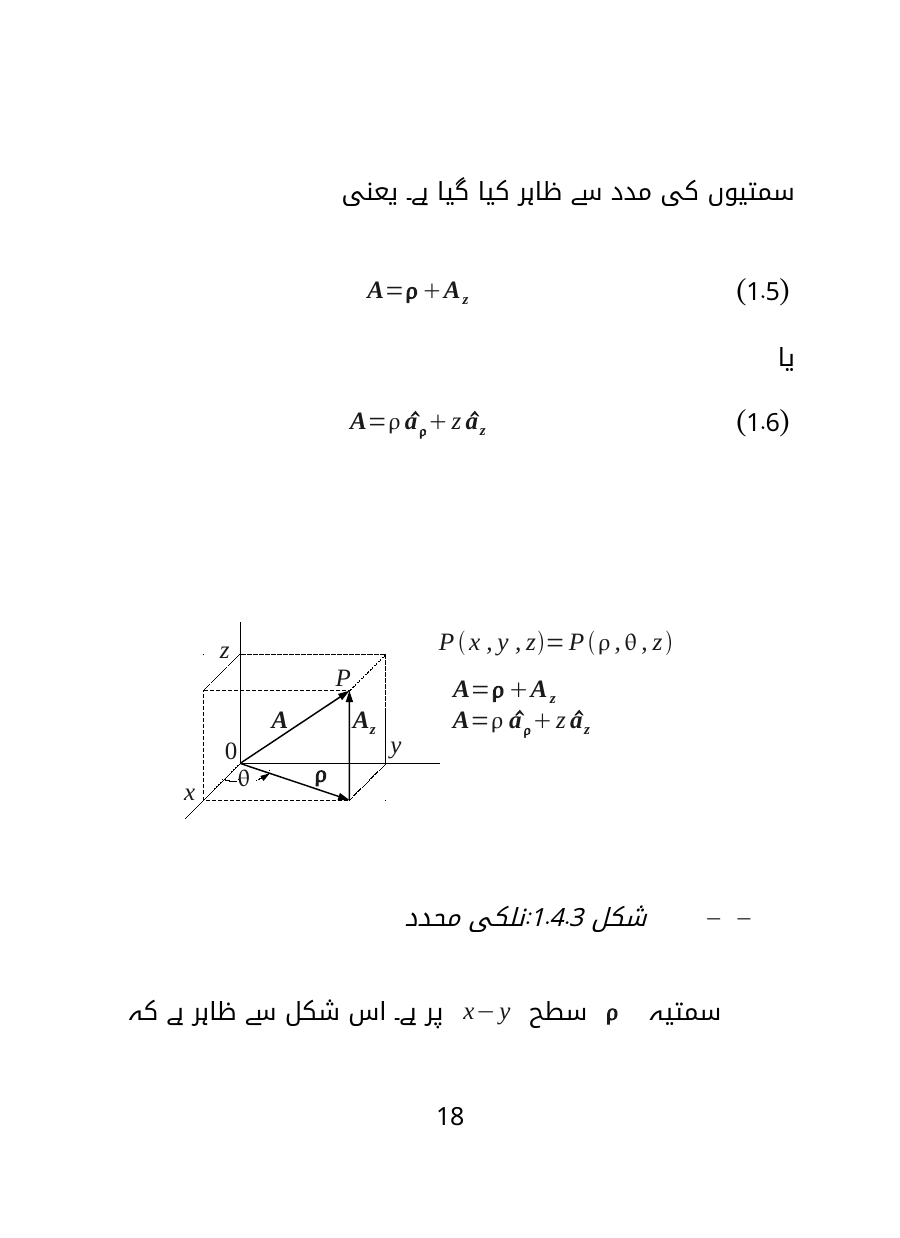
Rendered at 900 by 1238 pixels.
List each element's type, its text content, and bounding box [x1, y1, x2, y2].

text سمتیہ سطحپر ہے۔ اس شکل سے ظاہر ہے کہ [105, 988, 795, 1035]
table_header (1.5) [718, 262, 795, 334]
table_header [105, 262, 718, 334]
table_header [105, 394, 718, 465]
list شکل 13:نلکی محدد [162, 558, 738, 941]
table_header (1.6) [718, 394, 795, 465]
text شکل 13 میں ایک سمتیہ مرکز سے نکتہ تک بنایا گیا ہے۔ اس سمتیہ کو شکل میں دو سمتیوں کی مدد سے ظاہر کیا گیا ہے۔ یعنی [105, 168, 795, 216]
text یا [105, 334, 795, 381]
